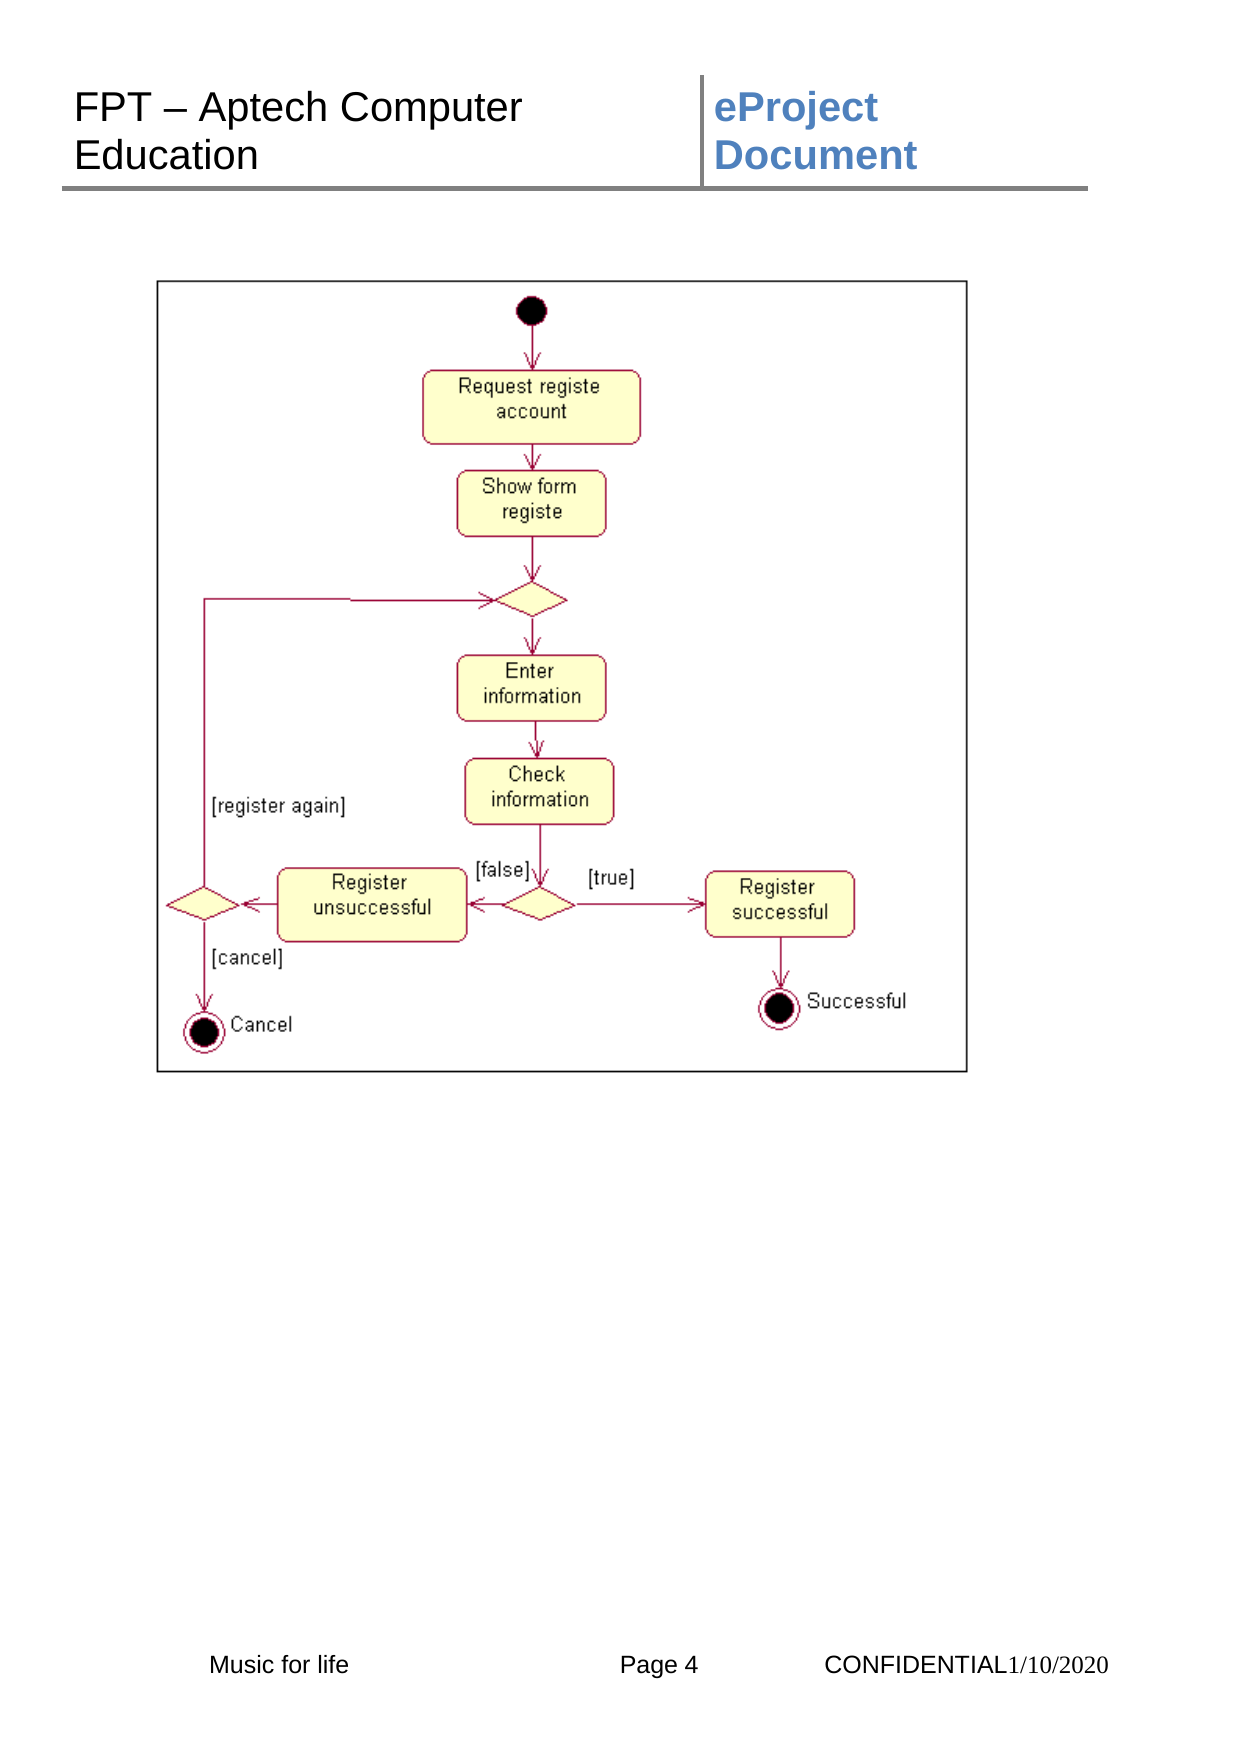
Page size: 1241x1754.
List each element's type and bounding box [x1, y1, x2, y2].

picture [146, 276, 985, 1082]
